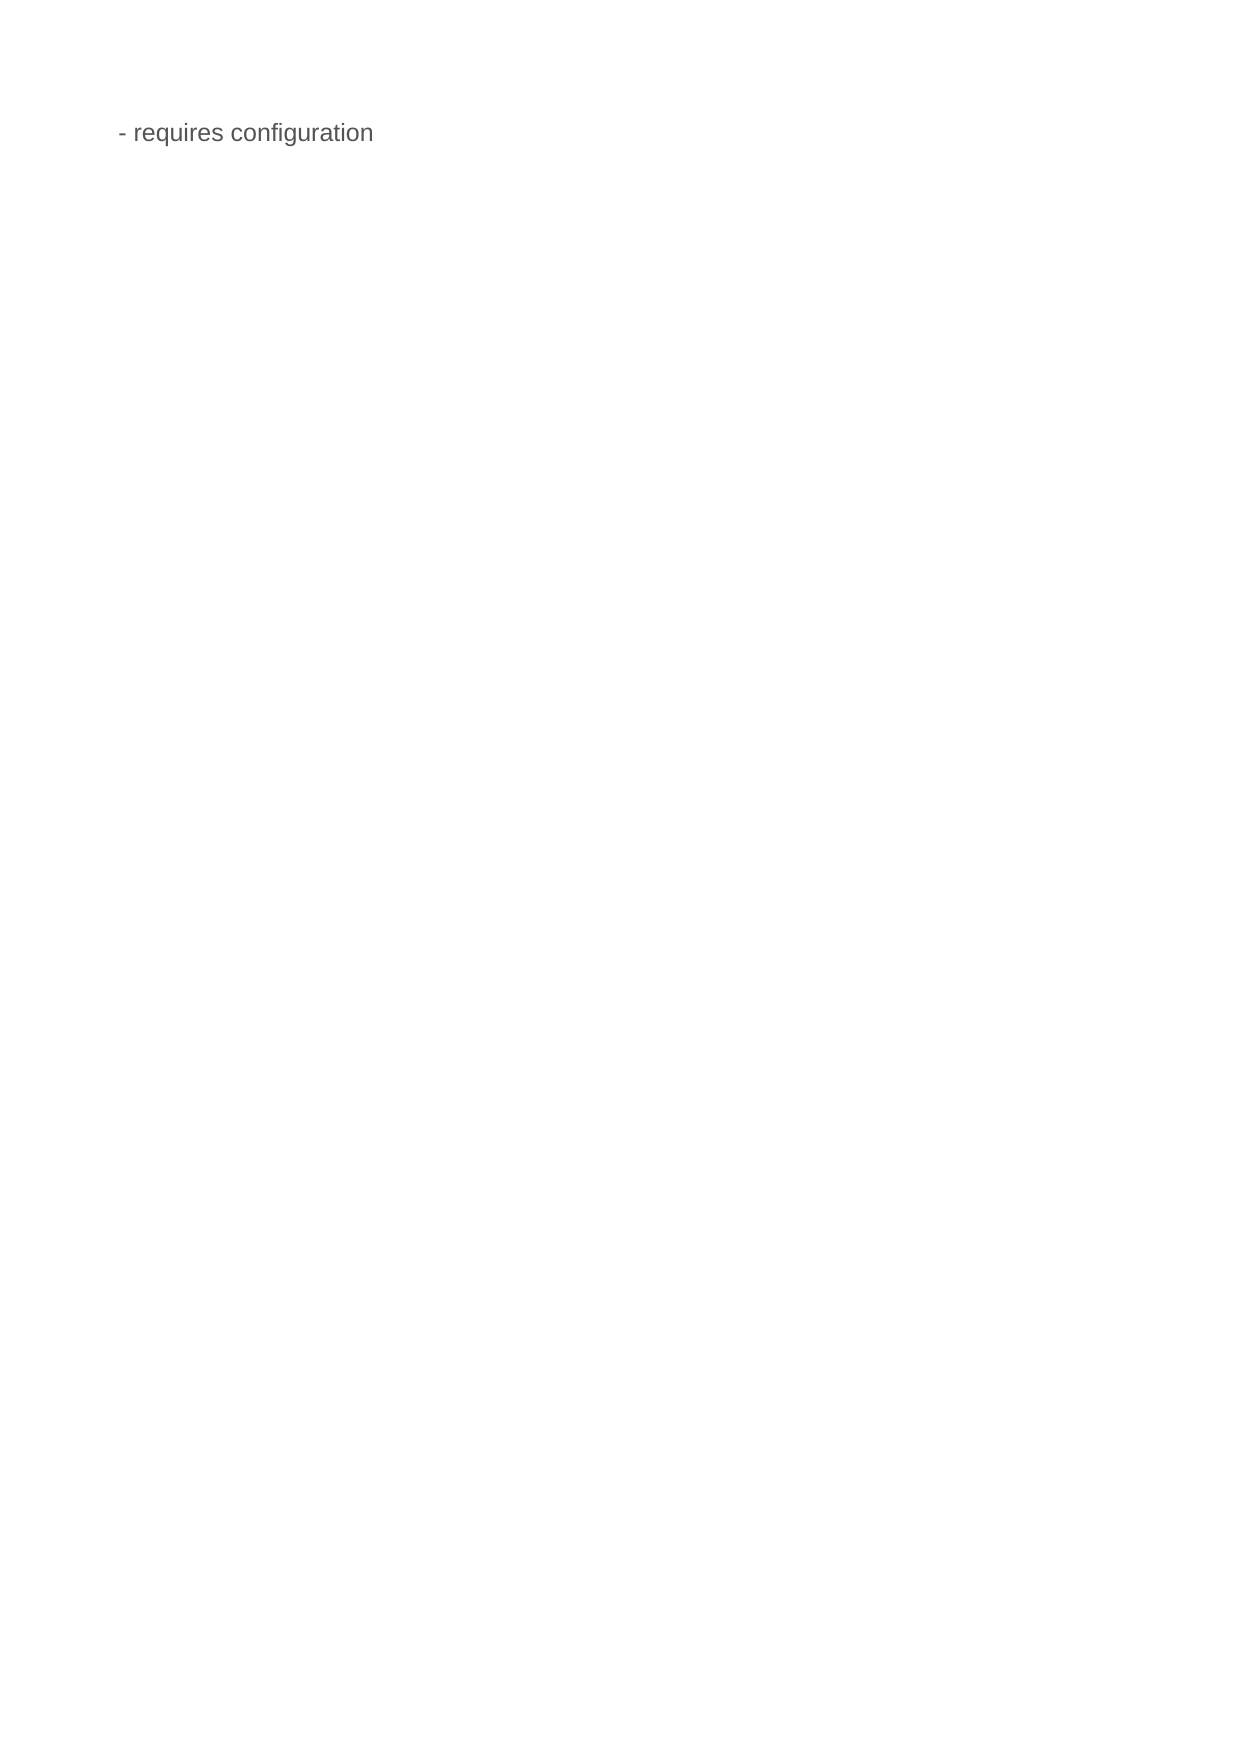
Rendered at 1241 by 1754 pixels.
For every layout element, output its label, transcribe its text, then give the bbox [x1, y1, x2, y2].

text - requires configuration [118, 118, 1122, 147]
